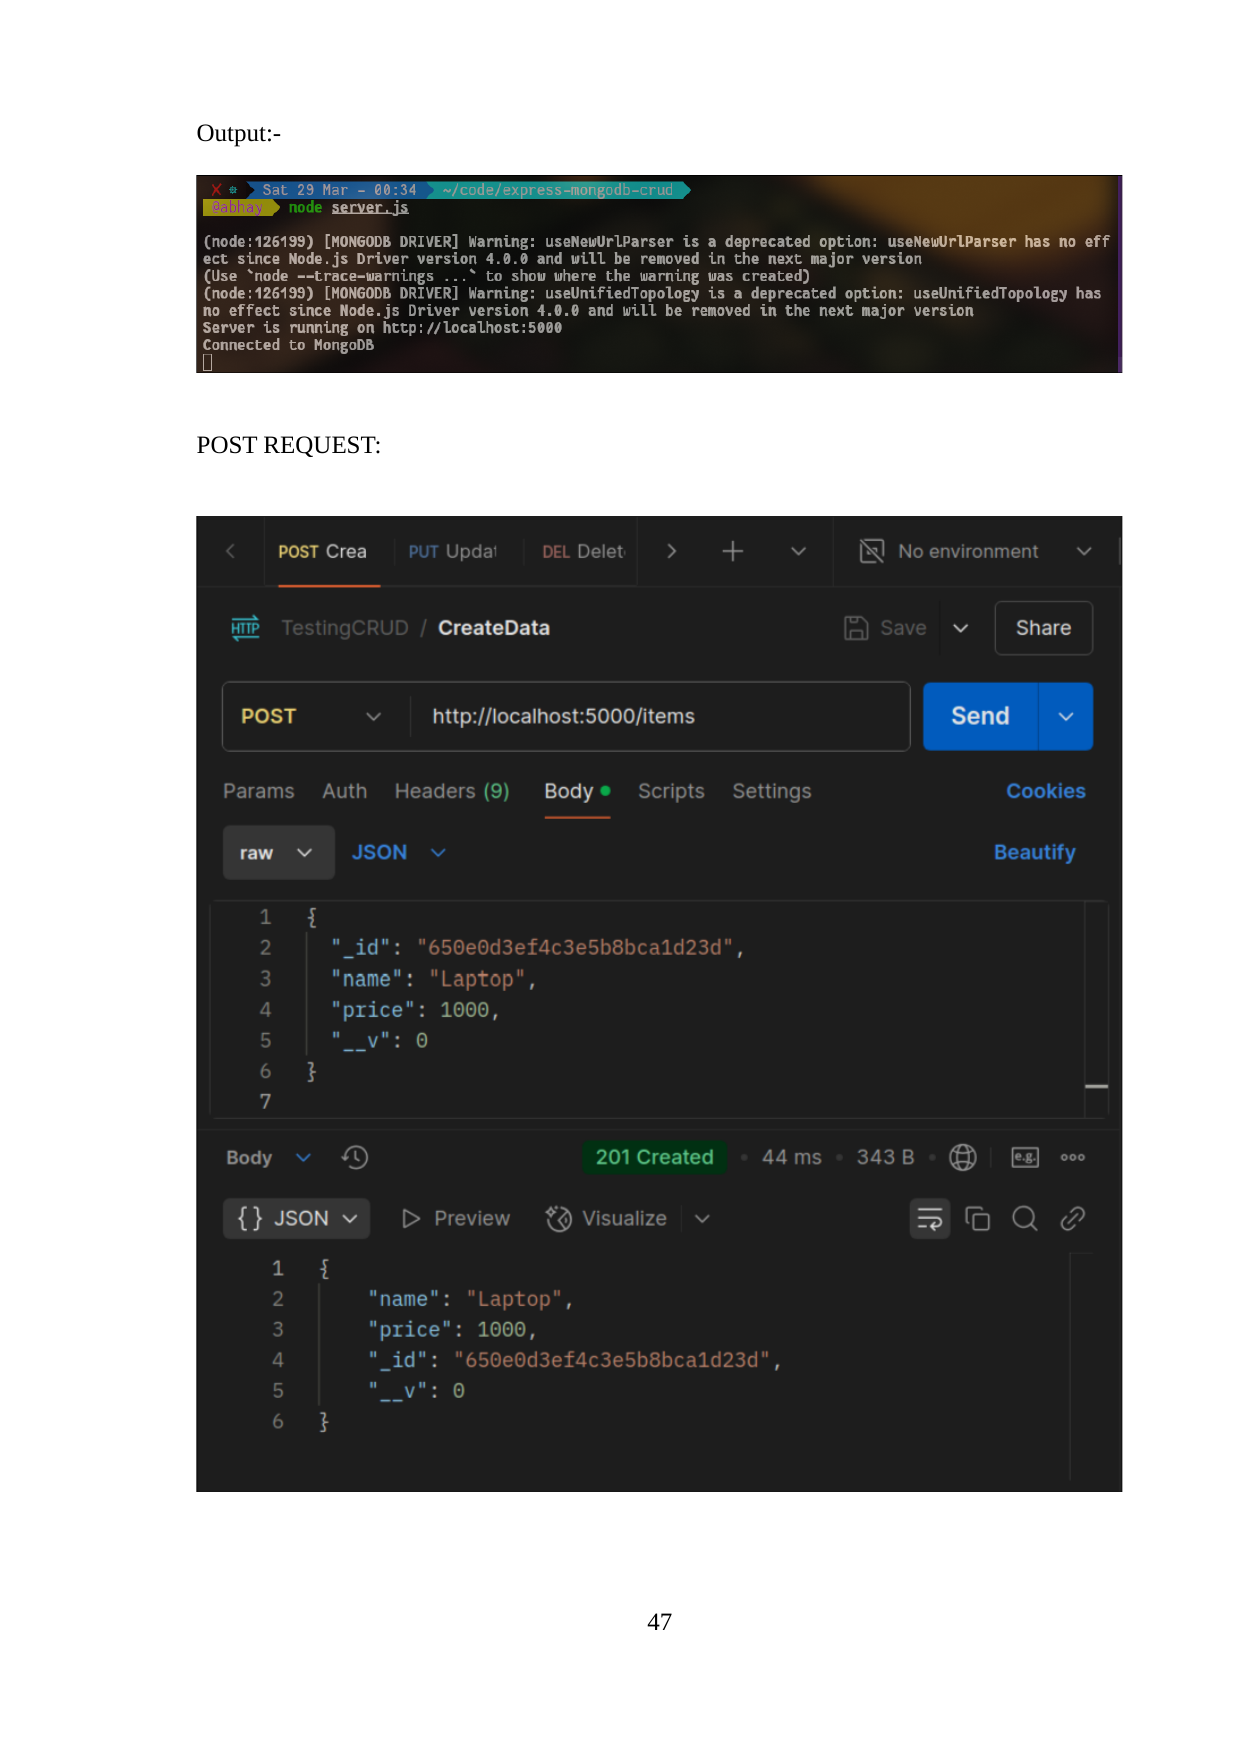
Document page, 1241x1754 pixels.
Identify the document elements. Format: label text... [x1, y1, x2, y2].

picture [196, 516, 1123, 1492]
text POST REQUEST: [196, 430, 1122, 458]
text Output:- [196, 118, 1122, 147]
picture [196, 175, 1123, 373]
